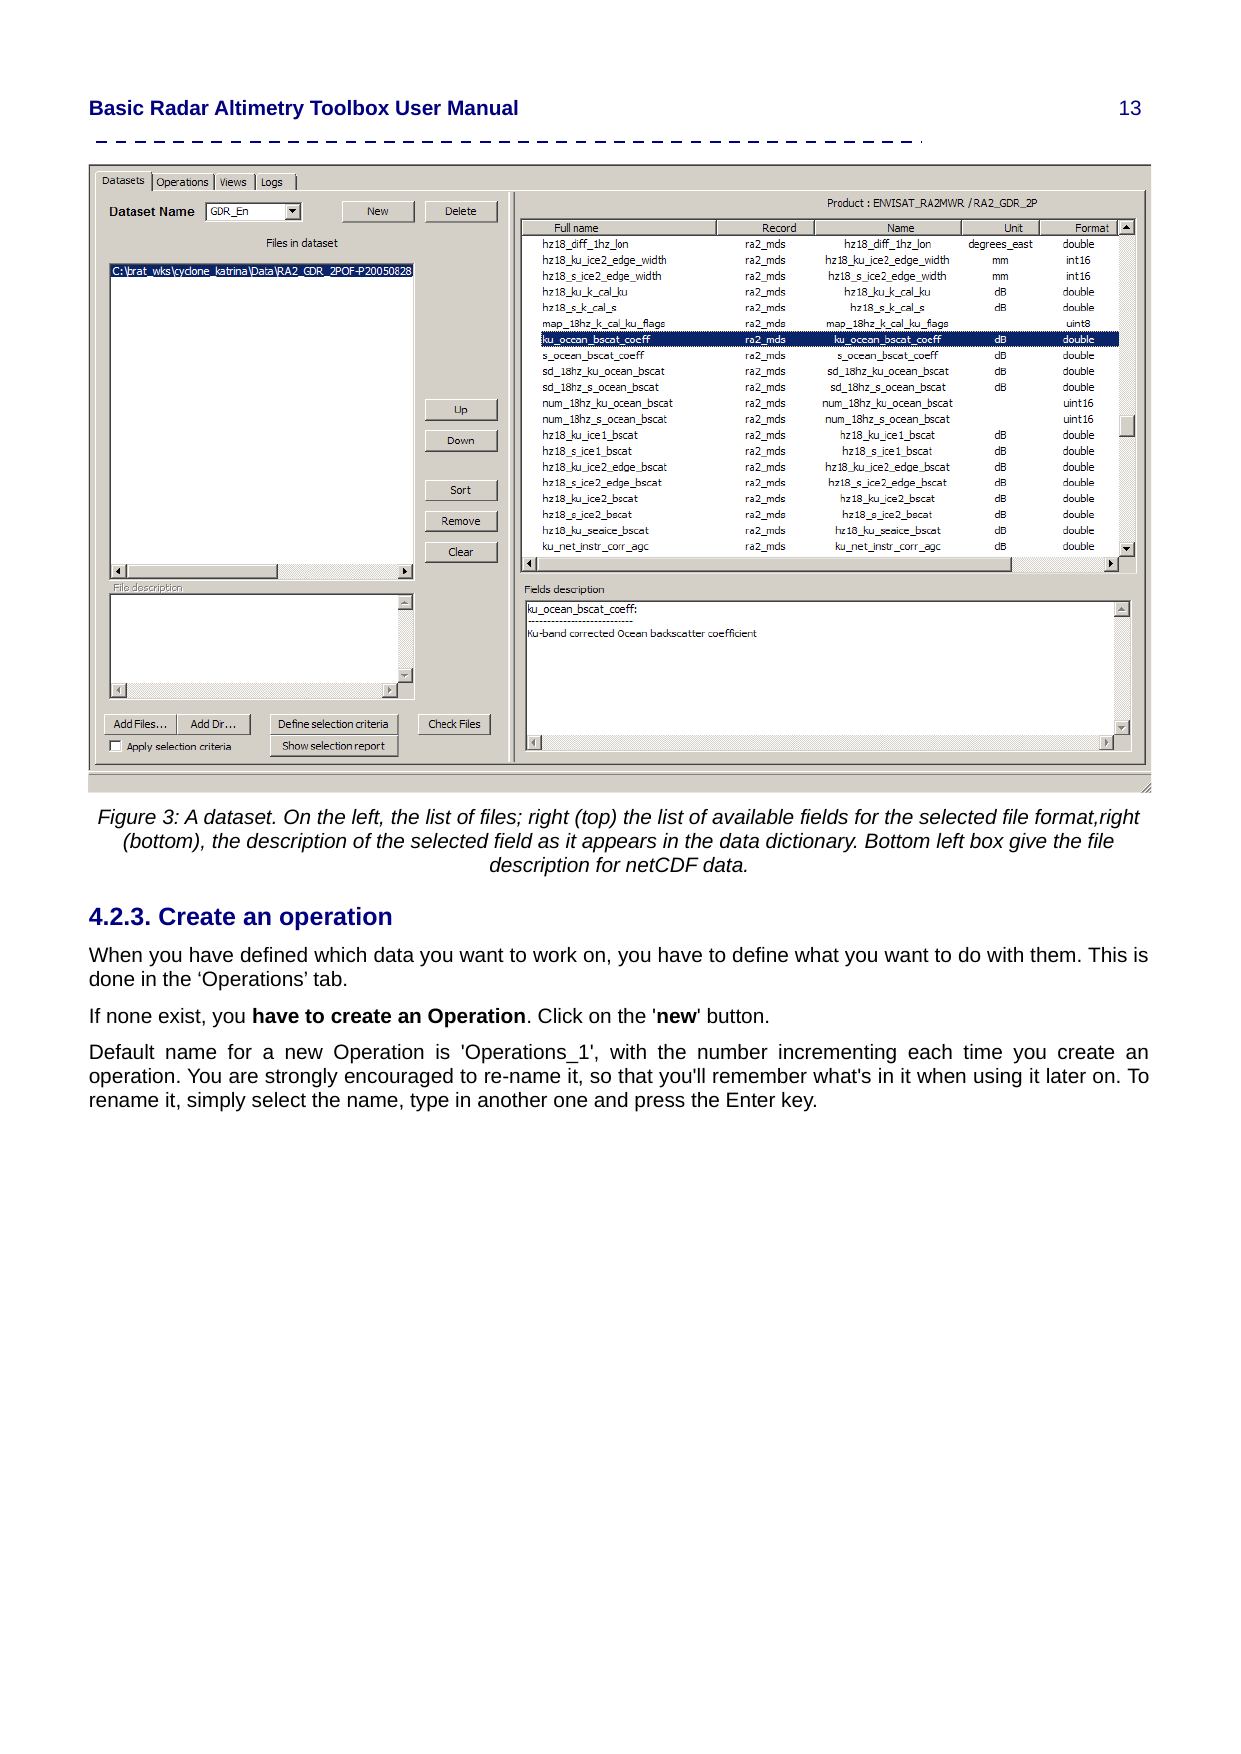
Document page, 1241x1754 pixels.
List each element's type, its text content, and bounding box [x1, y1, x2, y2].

text If none exist, you have to create an Operation. Click on the 'new' button. [88, 1003, 1152, 1027]
subtitle Create an operation [88, 902, 1152, 931]
picture [88, 164, 1152, 793]
text When you have defined which data you want to work on, you have to define what you want to do with them. This is done in the ‘Operations’ tab. [88, 943, 1152, 991]
text Default name for a new Operation is 'Operations_1', with the number incrementing each time you create an operation. You are strongly encouraged to re-name it, so that you'll remember what's in it when using it later on. To rename it, simply select the name, type in another one and press the Enter key. [88, 1040, 1152, 1112]
text Figure 3: A dataset. On the left, the list of files; right (top) the list of available fields for the selected file format,right (bottom), the description of the selected field as it appears in the data dictionary. Bottom left box give the file description for netCDF data. [88, 805, 1152, 877]
